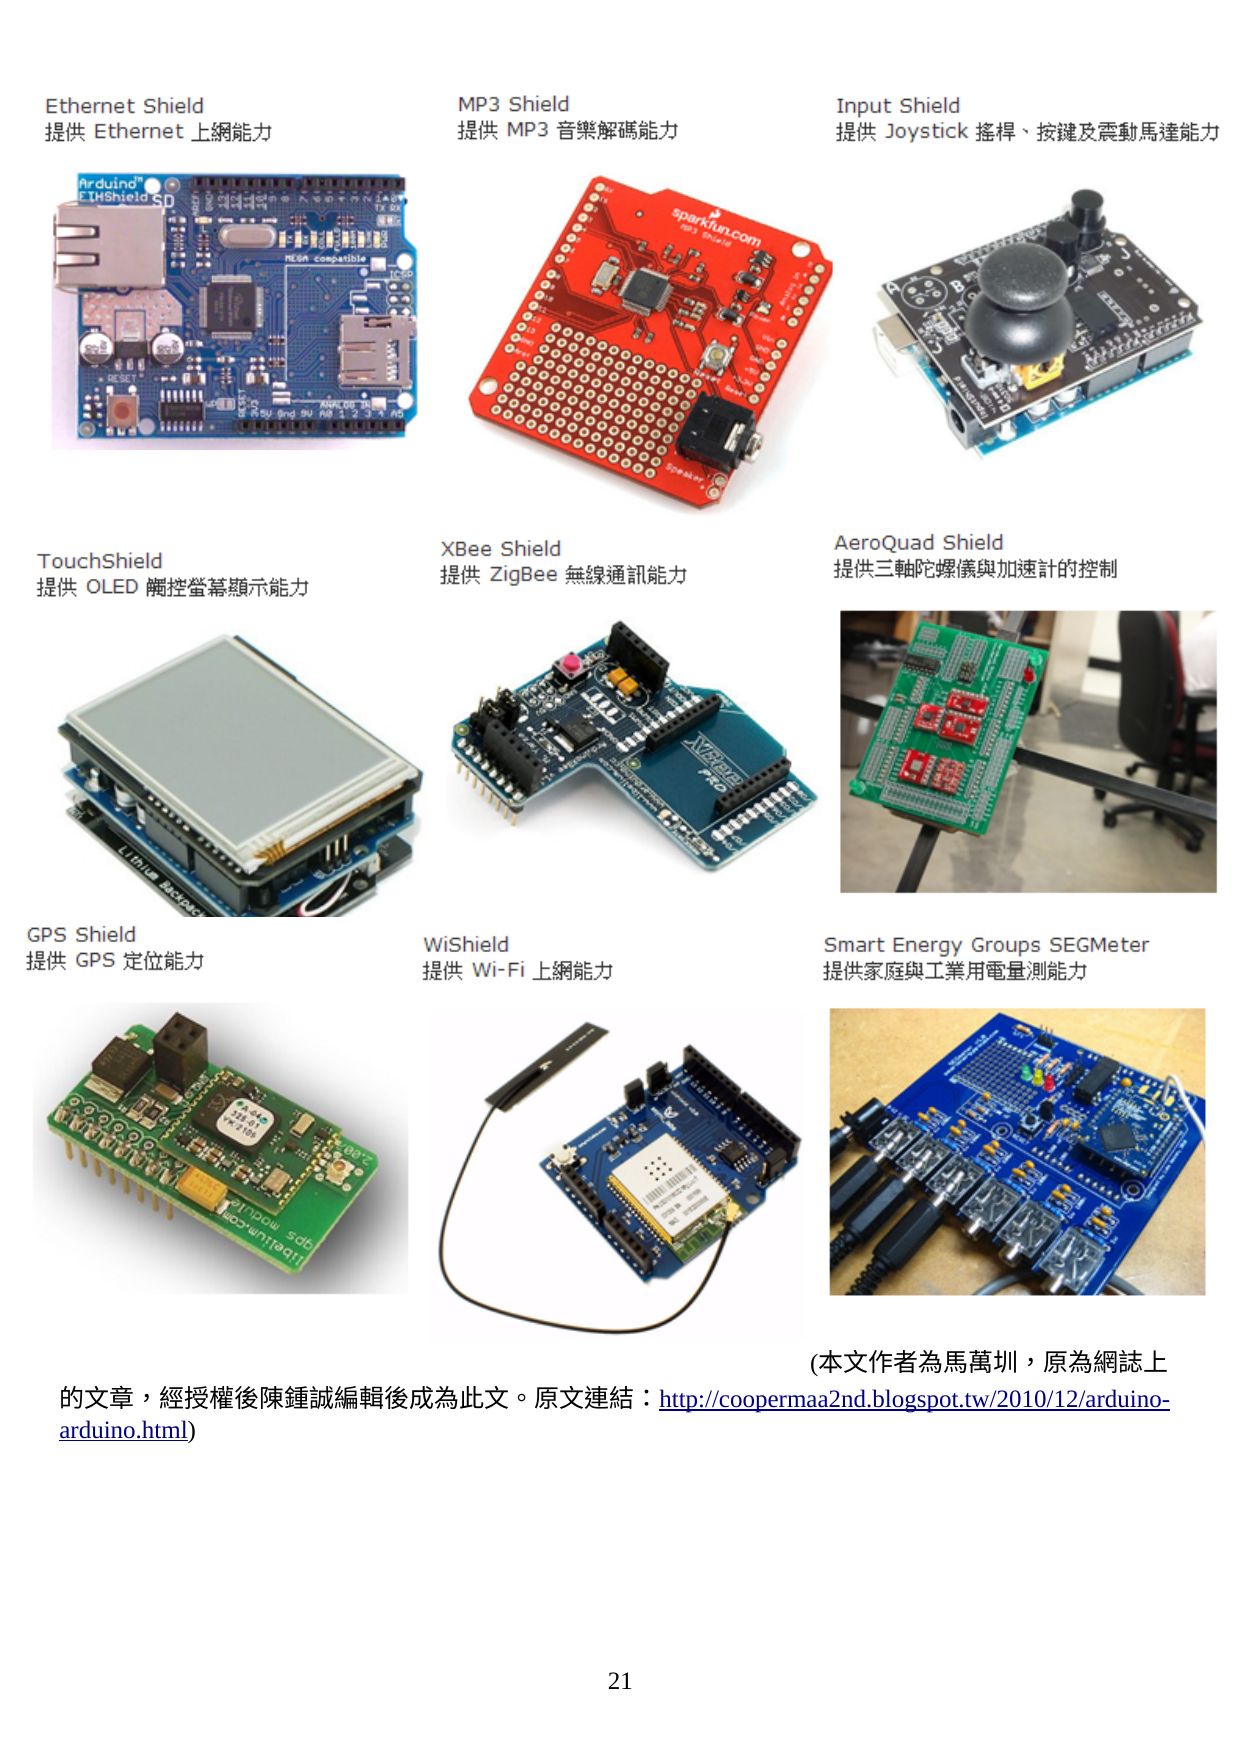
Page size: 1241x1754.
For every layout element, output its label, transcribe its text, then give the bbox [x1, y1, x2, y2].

picture [19, 528, 1224, 1345]
text (本文作者為馬萬圳，原為網誌上的文章，經授權後陳鍾誠編輯後成為此文。原文連結：http://coopermaa2nd.blogspot.tw/2010/12/arduino-arduino.html) [59, 1342, 1181, 1444]
picture [42, 93, 427, 450]
picture [449, 88, 1224, 517]
picture [816, 927, 1212, 1302]
